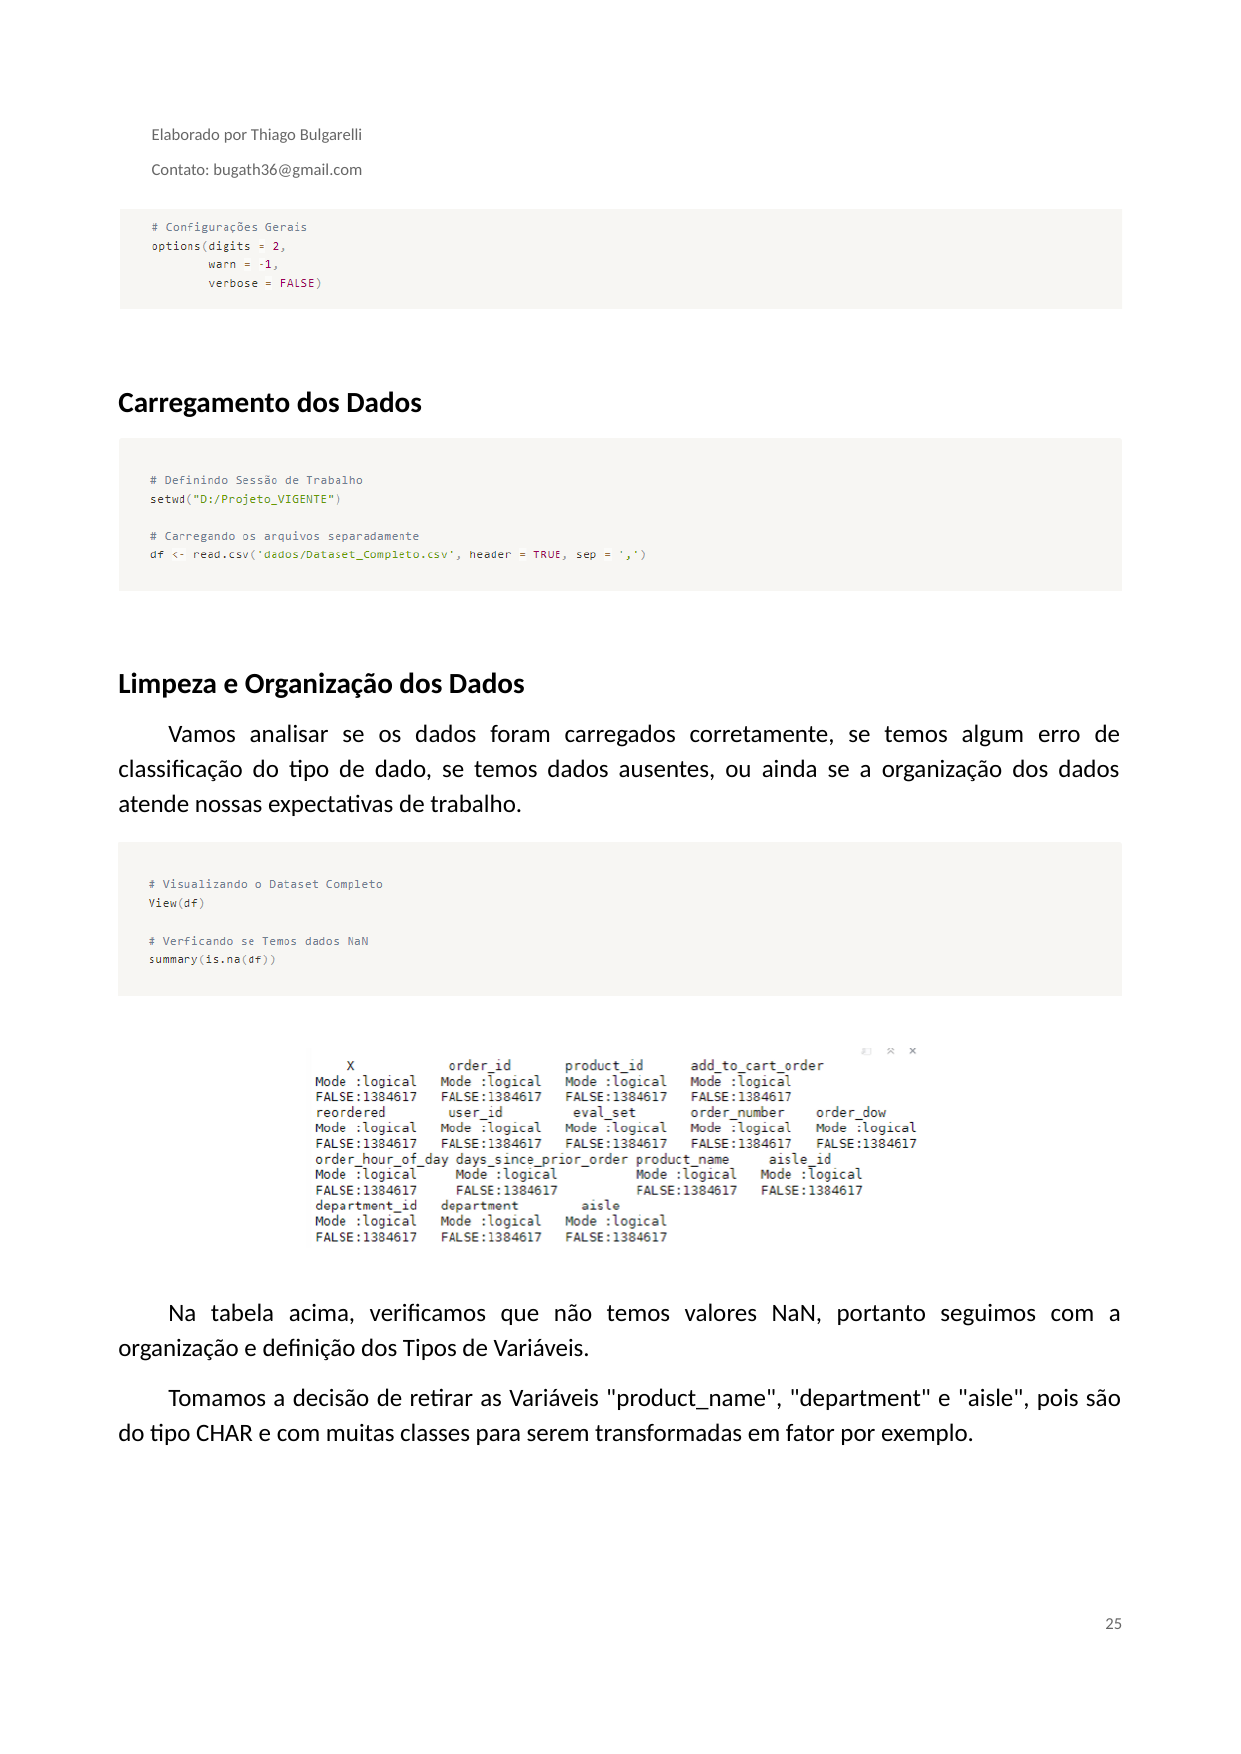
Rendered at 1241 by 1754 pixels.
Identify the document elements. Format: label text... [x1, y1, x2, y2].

picture [118, 838, 1123, 996]
picture [306, 1046, 935, 1248]
picture [118, 209, 1123, 309]
subtitle Carregamento dos Dados [118, 384, 1122, 419]
picture [118, 437, 1123, 591]
text Vamos analisar se os dados foram carregados corretamente, se temos algum erro de classificação do tipo de dado, se temos dados ausentes, ou ainda se a organização dos dados atende nossas expectativas de trabalho. [118, 719, 1122, 819]
text Tomamos a decisão de retirar as Variáveis "product_name", "department" e "aisle", pois são do tipo CHAR e com muitas classes para serem transformadas em fator por exemplo. [118, 1382, 1122, 1447]
text Na tabela acima, verificamos que não temos valores NaN, portanto seguimos com a organização e definição dos Tipos de Variáveis. [118, 1297, 1122, 1363]
subtitle Limpeza e Organização dos Dados [118, 665, 1122, 701]
